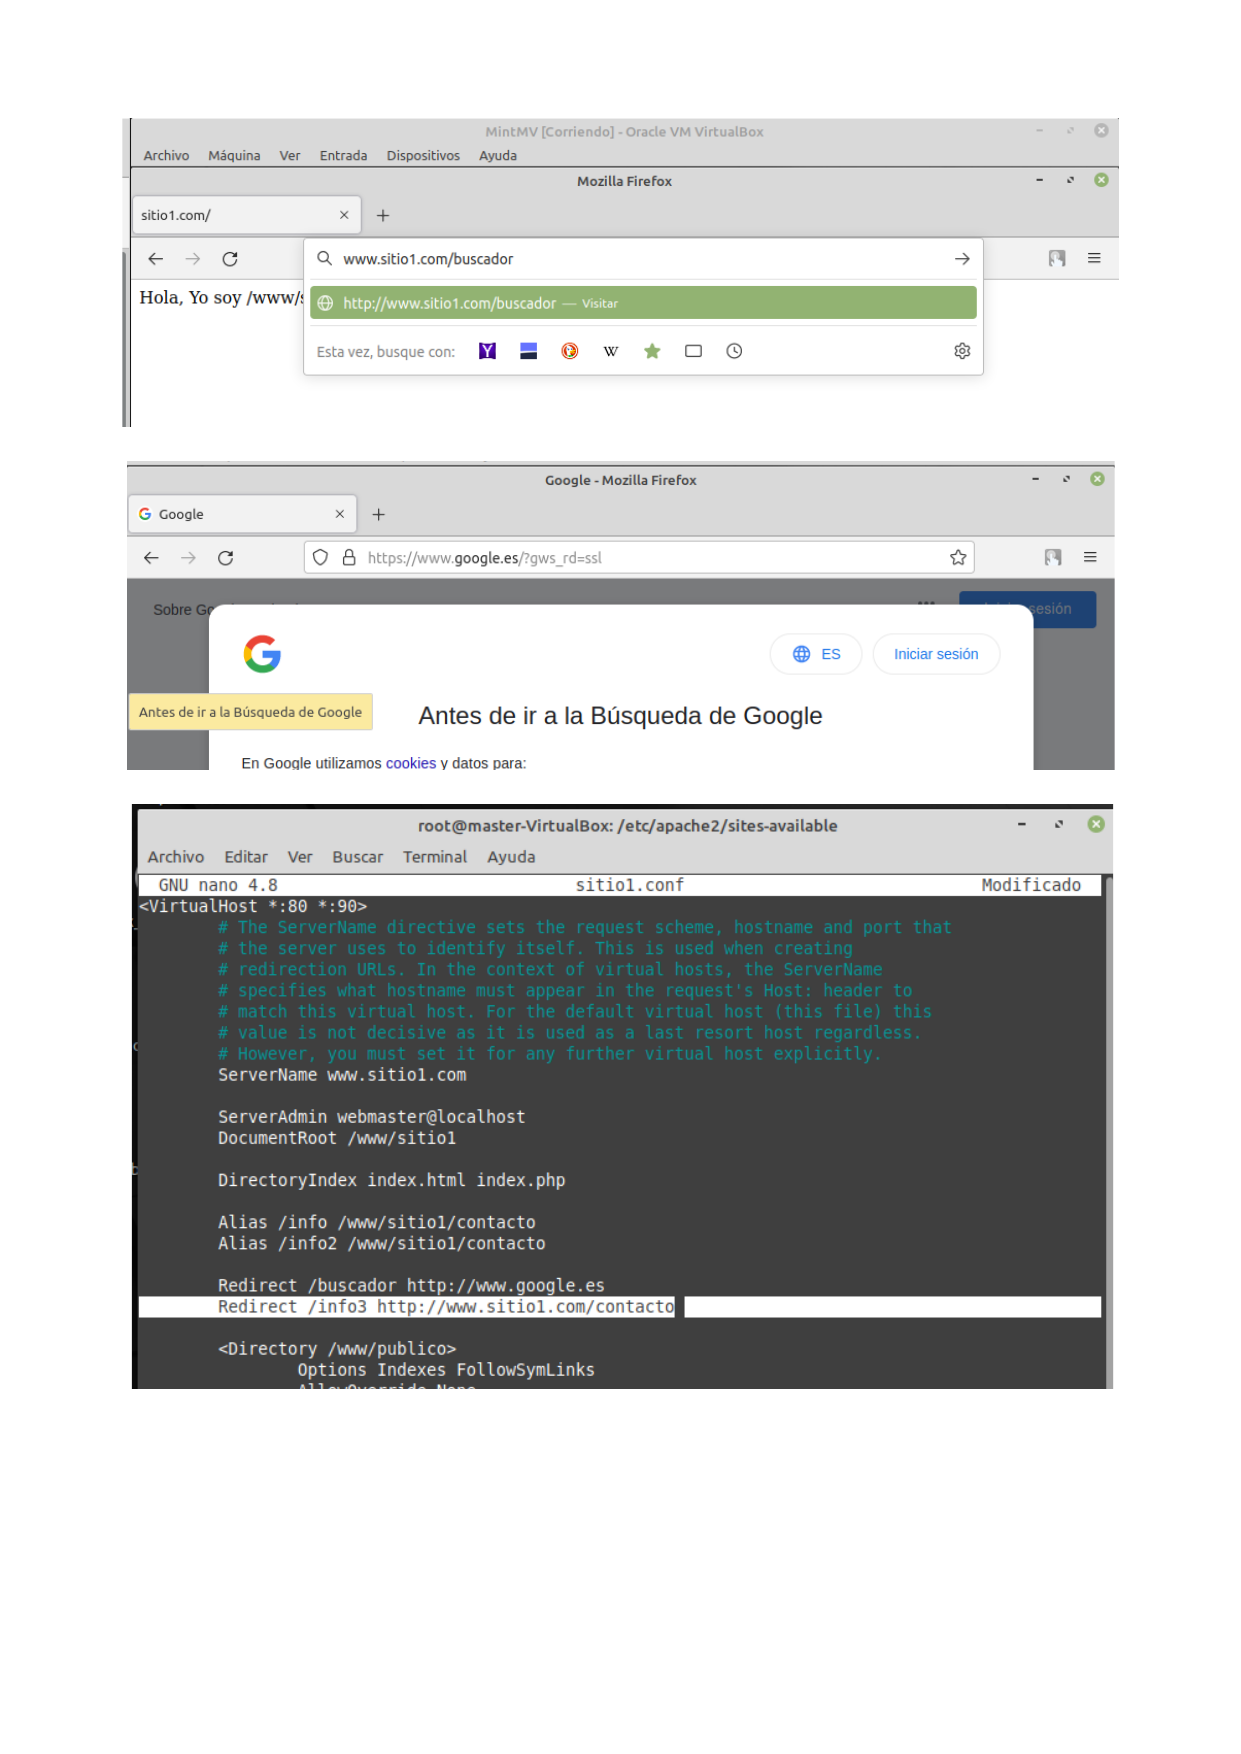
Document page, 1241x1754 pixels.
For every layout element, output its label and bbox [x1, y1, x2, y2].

picture [952, 804, 1114, 1389]
